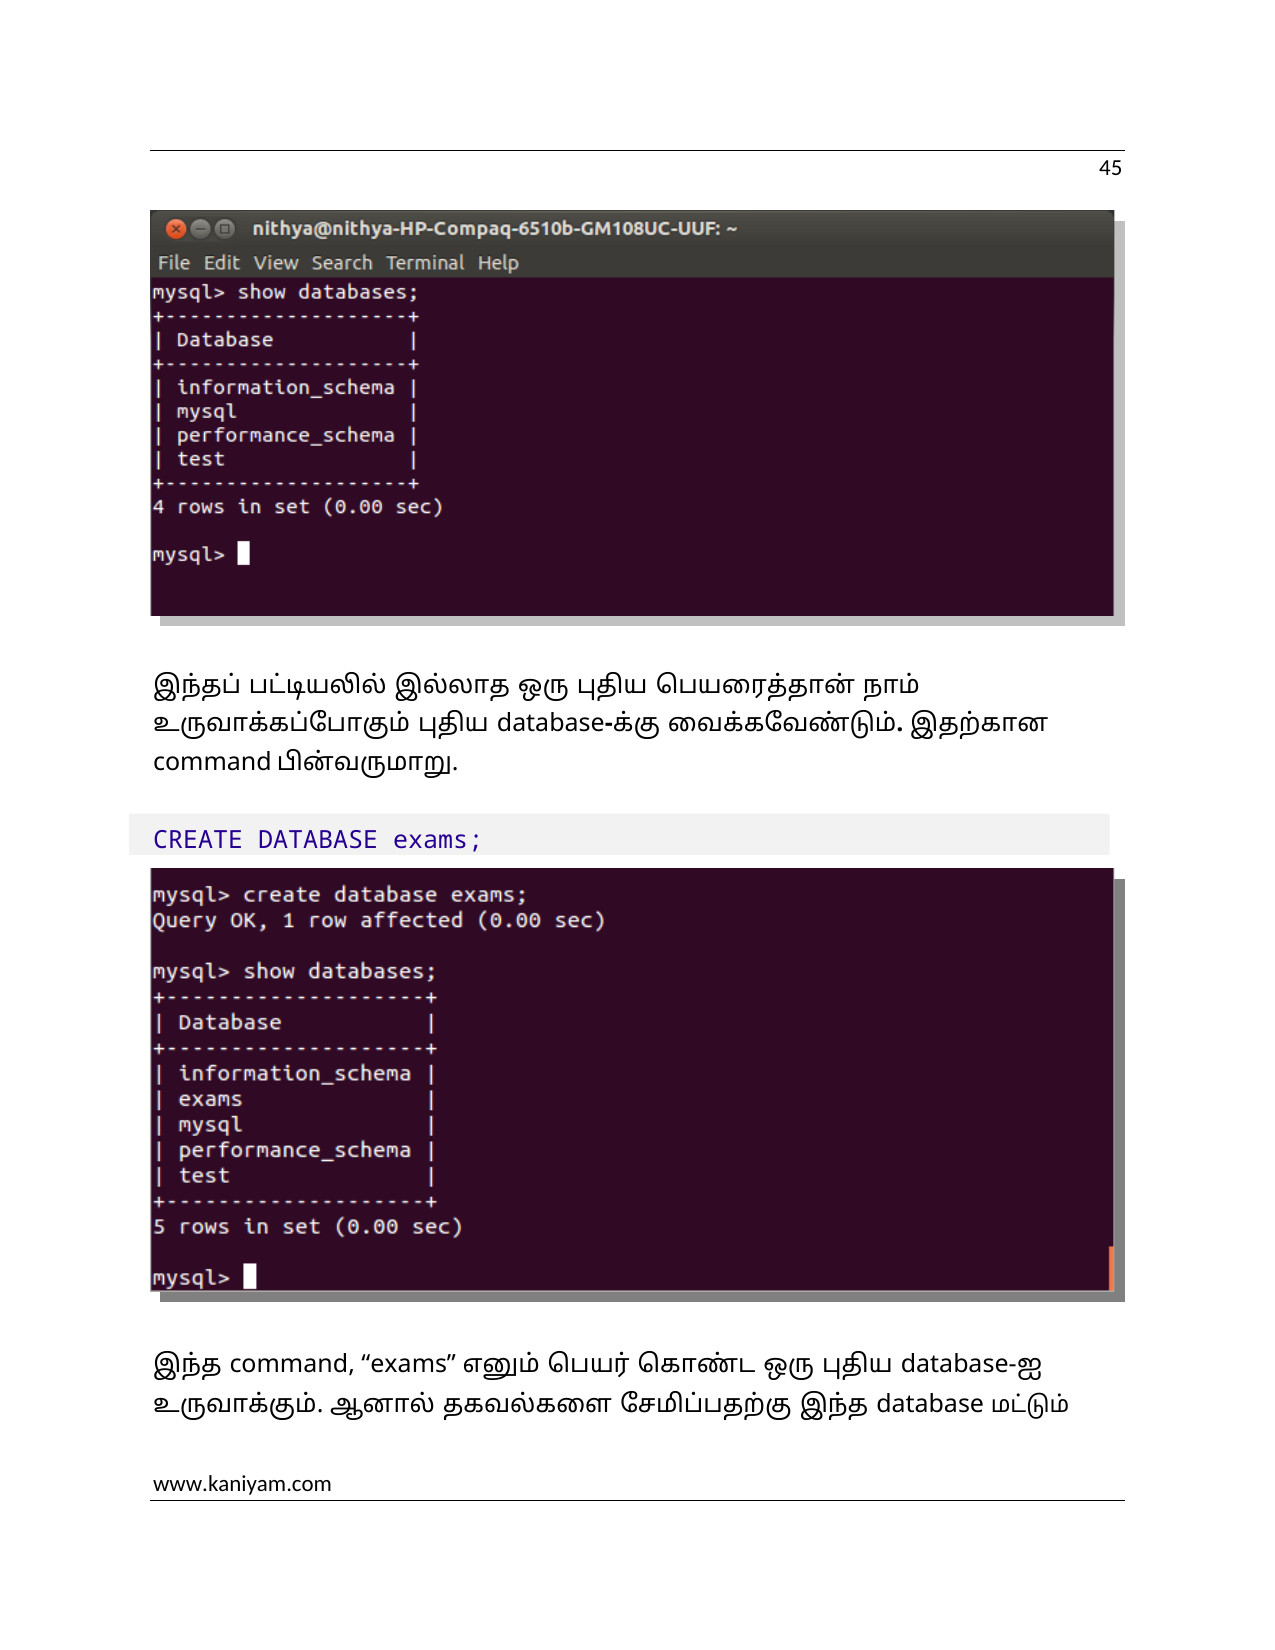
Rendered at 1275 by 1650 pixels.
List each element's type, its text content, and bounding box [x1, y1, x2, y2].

picture [150, 868, 1115, 1292]
text இந்த command, “exams” எனும் பெயர் கொண்ட ஒரு புதிய database-ஐ உருவாக்கும். ஆனால் தகவல்களை சேமிப்பதற்கு இந்த database மட்டும் [153, 1346, 1122, 1419]
text CREATE DATABASE exams; [153, 822, 1122, 856]
text இந்தப் பட்டியலில் இல்லாத ஒரு புதிய பெயரைத்தான் நாம் உருவாக்கப்போகும் புதிய database-க்கு வைக்கவேண்டும். இதற்கான commandபின்வருமாறு. [153, 670, 1122, 777]
picture [150, 210, 1115, 616]
